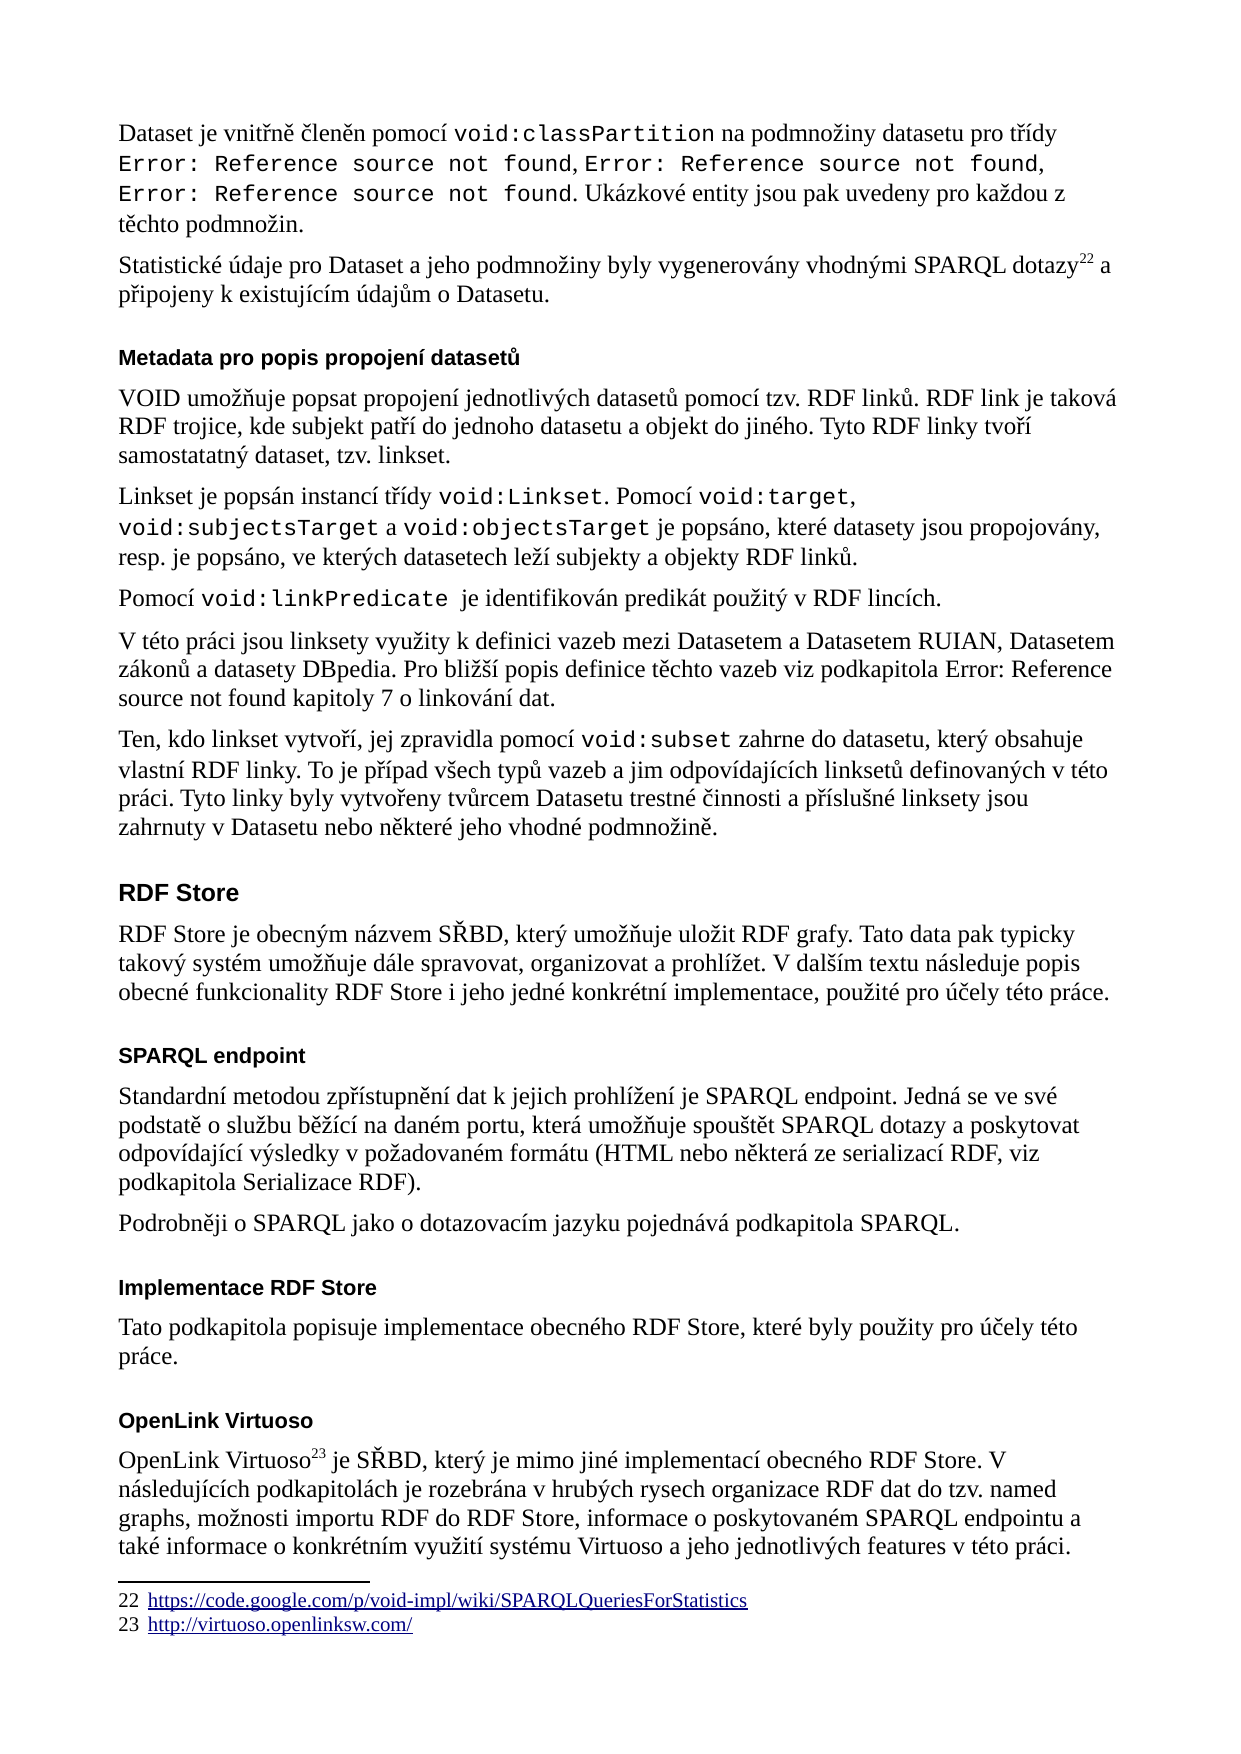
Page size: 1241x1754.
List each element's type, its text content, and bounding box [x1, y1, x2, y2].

text Dataset je vnitřně členěn pomocí void:classPartition na podmnožiny datasetu pro třídy Chyba: zdroj odkazu nenalezen, Chyba: zdroj odkazu nenalezen, Chyba: zdroj odkazu nenalezen. Ukázkové entity jsou pak uvedeny pro každou z těchto podmnožin. [118, 118, 1122, 237]
text Standardní metodou zpřístupnění dat k jejich prohlížení je SPARQL endpoint. Jedná se ve své podstatě o službu běžící na daném portu, která umožňuje spouštět SPARQL dotazy a poskytovat odpovídající výsledky v požadovaném formátu (HTML nebo některá ze serializací RDF, viz podkapitola Serializace RDF). [118, 1081, 1122, 1196]
subtitle OpenLink Virtuoso [118, 1407, 1122, 1433]
text Statistické údaje pro Dataset a jeho podmnožiny byly vygenerovány vhodnými SPARQL dotazy a připojeny k existujícím údajům o Datasetu. [118, 250, 1122, 307]
text Tato podkapitola popisuje implementace obecného RDF Store, které byly použity pro účely této práce. [118, 1312, 1122, 1370]
text https://code.google.com/p/void-impl/wiki/SPARQLQueriesForStatistics [118, 1588, 1122, 1612]
text OpenLink Virtuoso je SŘBD, který je mimo jiné implementací obecného RDF Store. V následujících podkapitolách je rozebrána v hrubých rysech organizace RDF dat do tzv. named graphs, možnosti importu RDF do RDF Store, informace o poskytovaném SPARQL endpointu a také informace o konkrétním využití systému Virtuoso a jeho jednotlivých features v této práci. [118, 1445, 1122, 1560]
subtitle Implementace RDF Store [118, 1275, 1122, 1300]
text Linkset je popsán instancí třídy void:Linkset. Pomocí void:target, void:subjectsTarget a void:objectsTarget je popsáno, které datasety jsou propojovány, resp. je popsáno, ve kterých datasetech leží subjekty a objekty RDF linků. [118, 481, 1122, 571]
text Podrobněji o SPARQL jako o dotazovacím jazyku pojednává podkapitola SPARQL. [118, 1208, 1122, 1237]
text VOID umožňuje popsat propojení jednotlivých datasetů pomocí tzv. RDF linků. RDF link je taková RDF trojice, kde subjekt patří do jednoho datasetu a objekt do jiného. Tyto RDF linky tvoří samostatatný dataset, tzv. linkset. [118, 383, 1122, 469]
text Ten, kdo linkset vytvoří, jej zpravidla pomocí void:subset zahrne do datasetu, který obsahuje vlastní RDF linky. To je případ všech typů vazeb a jim odpovídajících linksetů definovaných v této práci. Tyto linky byly vytvořeny tvůrcem Datasetu trestné činnosti a příslušné linksety jsou zahrnuty v Datasetu nebo některé jeho vhodné podmnožině. [118, 724, 1122, 841]
subtitle SPARQL endpoint [118, 1043, 1122, 1068]
text V této práci jsou linksety využity k definici vazeb mezi Datasetem a Datasetem RUIAN, Datasetem zákonů a datasety DBpedia. Pro bližší popis definice těchto vazeb viz podkapitola Chyba: zdroj odkazu nenalezen kapitoly 7 o linkování dat. [118, 626, 1122, 712]
subtitle Metadata pro popis propojení datasetů [118, 345, 1122, 370]
subtitle RDF Store [118, 878, 1122, 907]
text http://virtuoso.openlinksw.com/ [118, 1612, 1122, 1636]
text RDF Store je obecným názvem SŘBD, který umožňuje uložit RDF grafy. Tato data pak typicky takový systém umožňuje dále spravovat, organizovat a prohlížet. V dalším textu následuje popis obecné funkcionality RDF Store i jeho jedné konkrétní implementace, použité pro účely této práce. [118, 919, 1122, 1006]
text Pomocí void:linkPredicate je identifikován predikát použitý v RDF lincích. [118, 583, 1122, 613]
